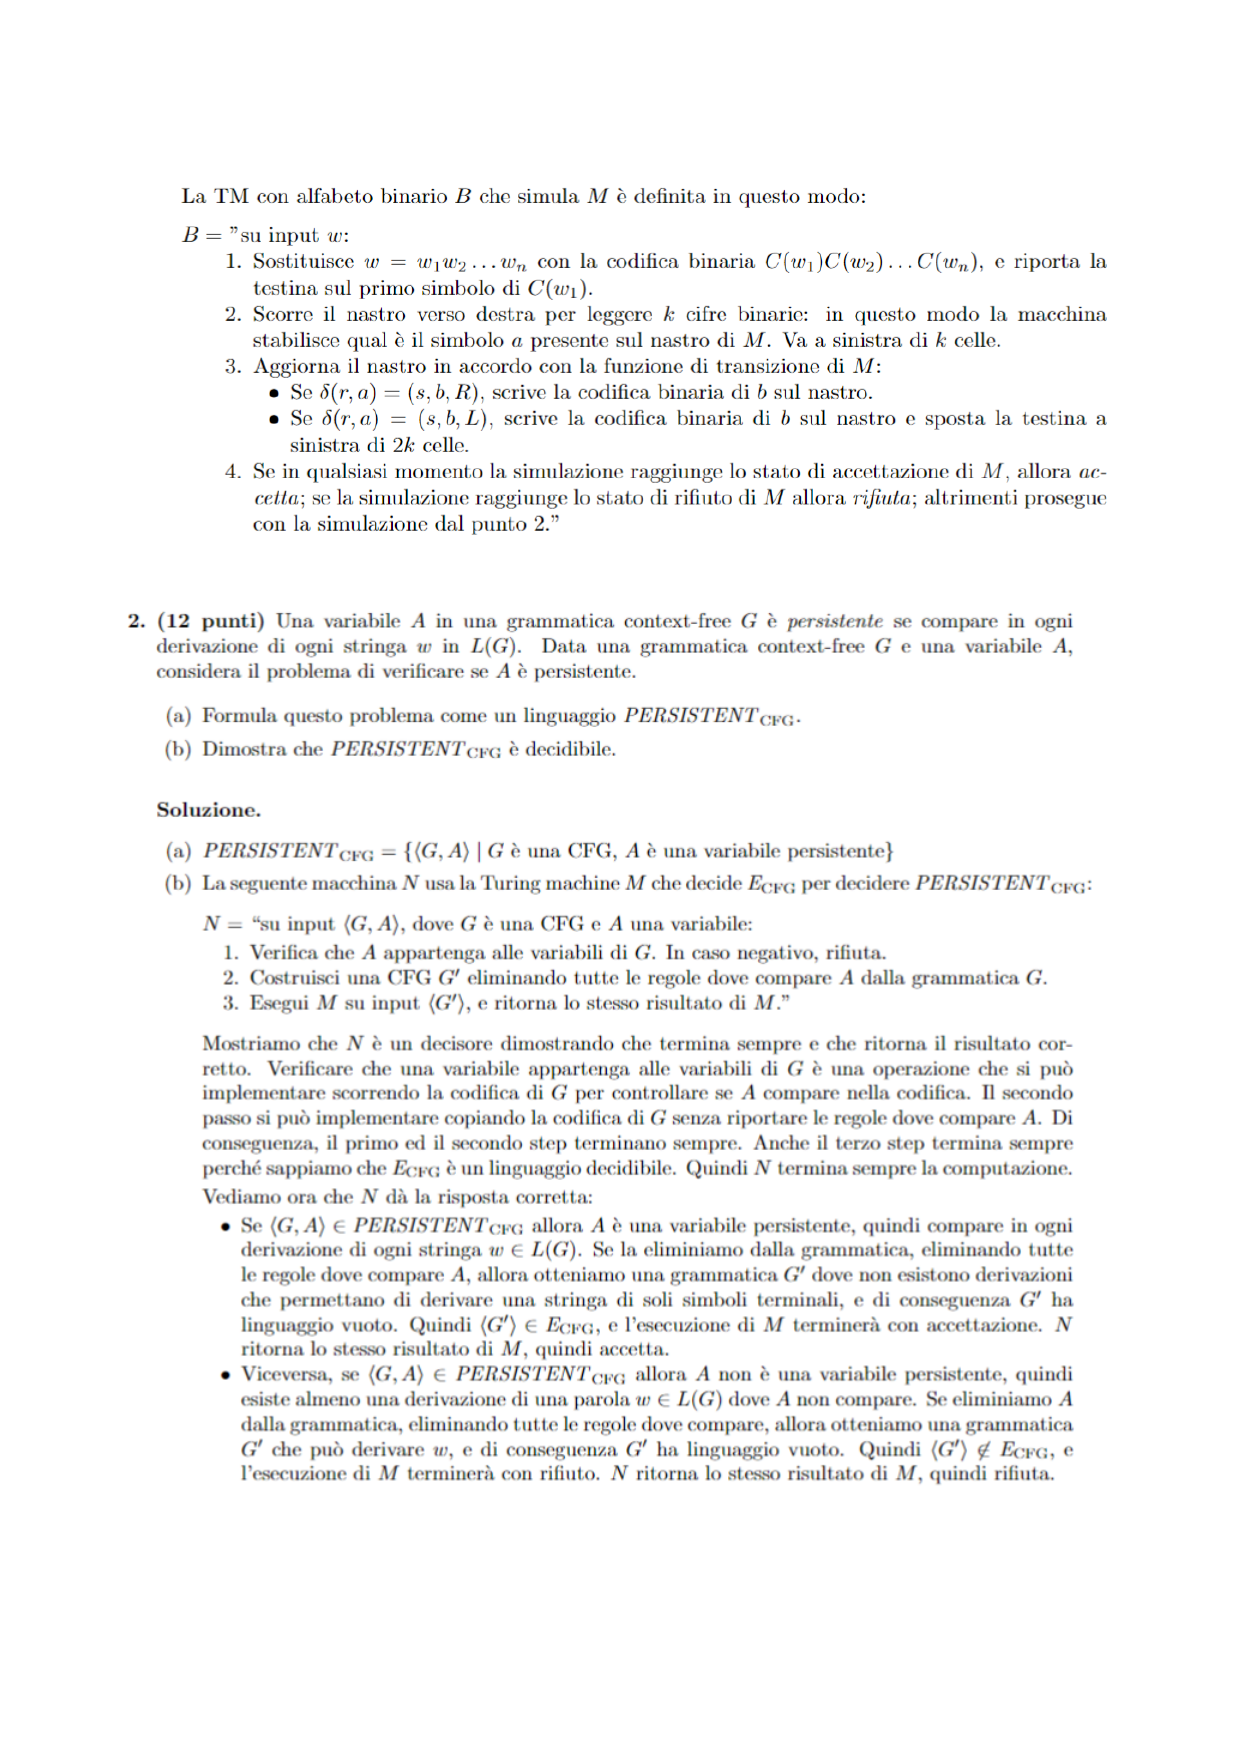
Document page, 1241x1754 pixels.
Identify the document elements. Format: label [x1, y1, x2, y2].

picture [118, 173, 1123, 540]
picture [125, 594, 1130, 1489]
